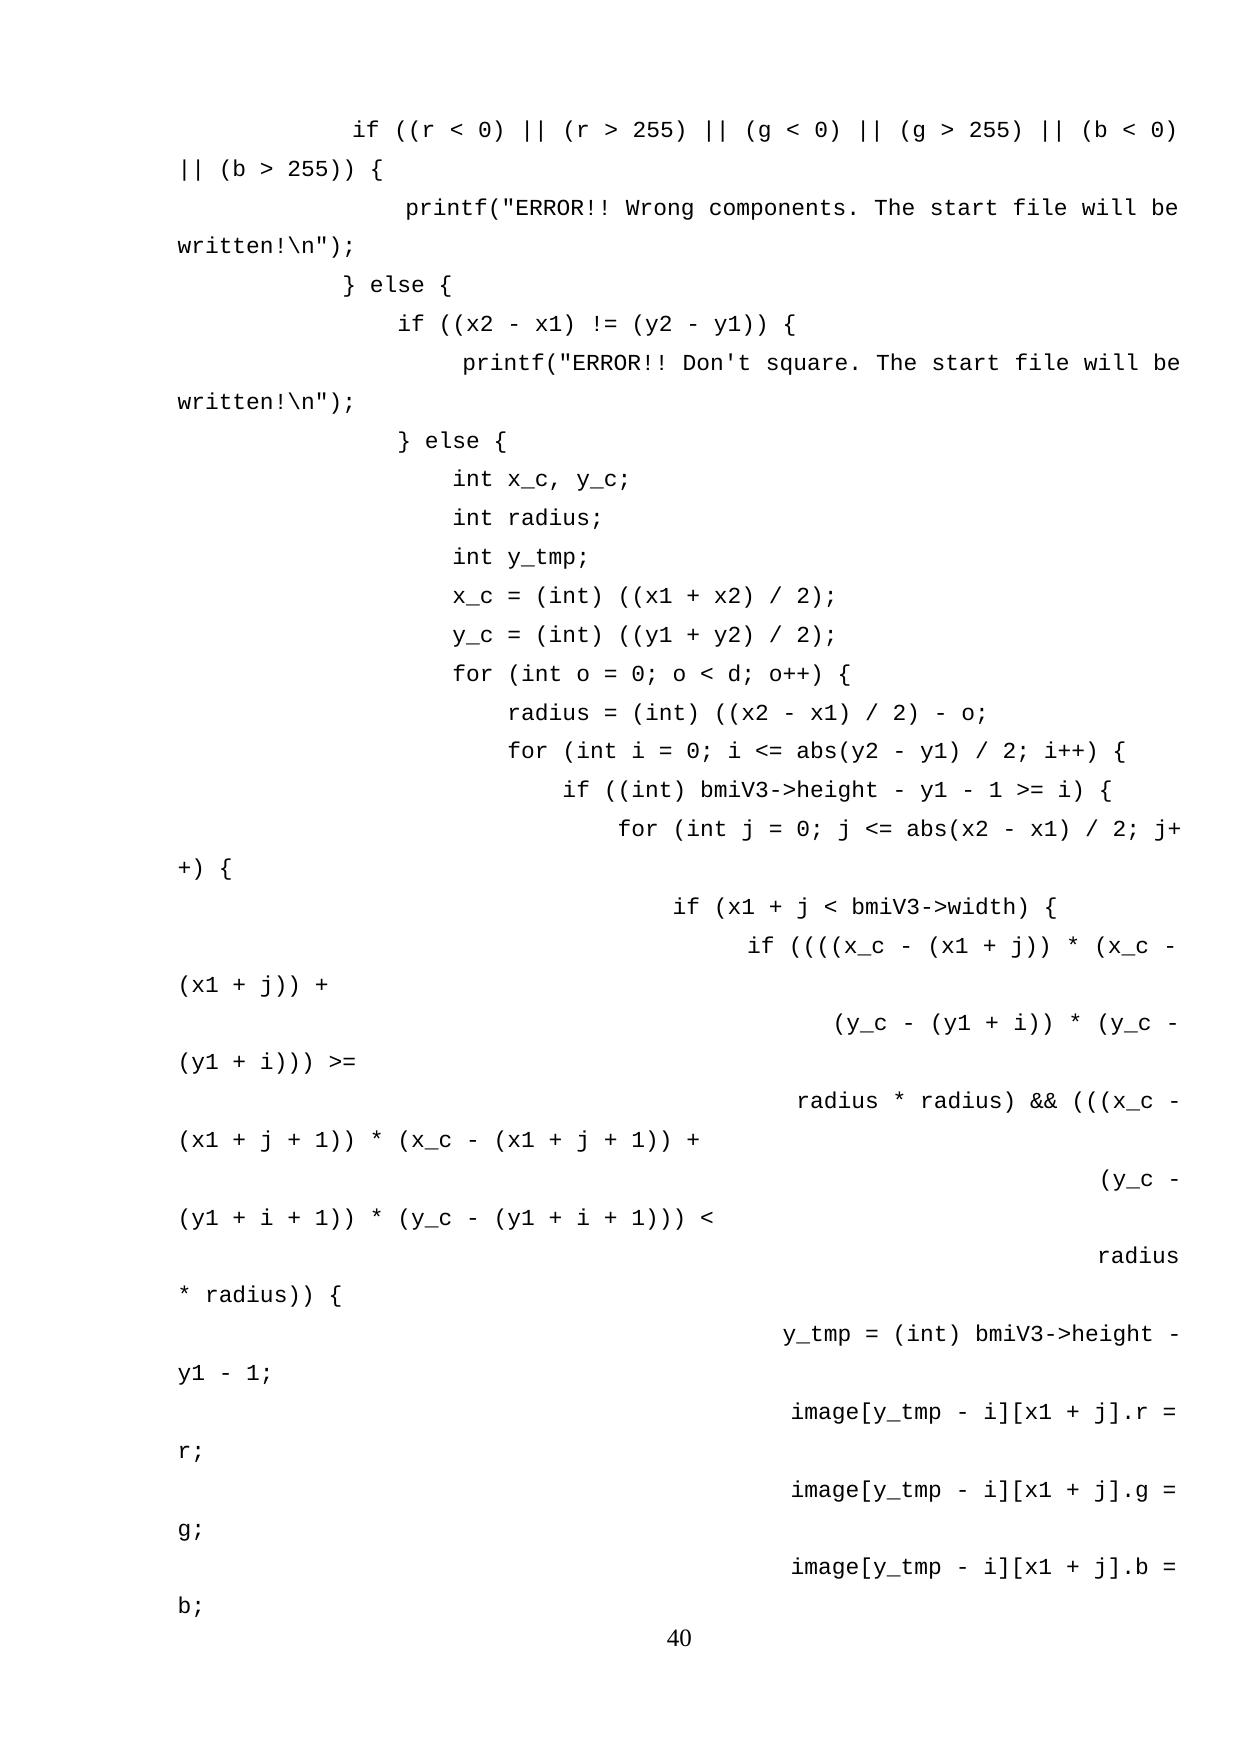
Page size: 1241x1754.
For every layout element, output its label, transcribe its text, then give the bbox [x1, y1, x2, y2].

text x_c = (int) ((x1 + x2) / 2); [177, 584, 1181, 610]
text for (int j = 0; j <= abs(x2 - x1) / 2; j++) { [177, 817, 1181, 882]
text image[y_tmp - i][x1 + j].g = g; [177, 1478, 1181, 1543]
text for (int o = 0; o < d; o++) { [177, 662, 1181, 688]
text int radius; [177, 507, 1181, 533]
text (y_c - (y1 + i)) * (y_c - (y1 + i))) >= [177, 1012, 1181, 1077]
text int x_c, y_c; [177, 468, 1181, 494]
text if ((((x_c - (x1 + j)) * (x_c - (x1 + j)) + [177, 934, 1181, 999]
text image[y_tmp - i][x1 + j].b = b; [177, 1556, 1181, 1621]
text int y_tmp; [177, 546, 1181, 571]
text image[y_tmp - i][x1 + j].r = r; [177, 1400, 1181, 1465]
text radius * radius)) { [177, 1245, 1181, 1310]
text radius = (int) ((x2 - x1) / 2) - o; [177, 701, 1181, 727]
text if ((r < 0) || (r > 255) || (g < 0) || (g > 255) || (b < 0) || (b > 255)) { [177, 118, 1181, 183]
text (y_c - (y1 + i + 1)) * (y_c - (y1 + i + 1))) < [177, 1167, 1181, 1232]
text printf("ERROR!! Wrong components. The start file will be written!\n"); [177, 196, 1181, 261]
text if ((int) bmiV3->height - y1 - 1 >= i) { [177, 779, 1181, 804]
text radius * radius) && (((x_c - (x1 + j + 1)) * (x_c - (x1 + j + 1)) + [177, 1089, 1181, 1154]
text } else { [177, 273, 1181, 299]
text } else { [177, 429, 1181, 455]
text printf("ERROR!! Don't square. The start file will be written!\n"); [177, 351, 1181, 416]
text y_tmp = (int) bmiV3->height - y1 - 1; [177, 1323, 1181, 1387]
text for (int i = 0; i <= abs(y2 - y1) / 2; i++) { [177, 740, 1181, 766]
text if ((x2 - x1) != (y2 - y1)) { [177, 312, 1181, 338]
text y_c = (int) ((y1 + y2) / 2); [177, 623, 1181, 649]
text if (x1 + j < bmiV3->width) { [177, 895, 1181, 921]
